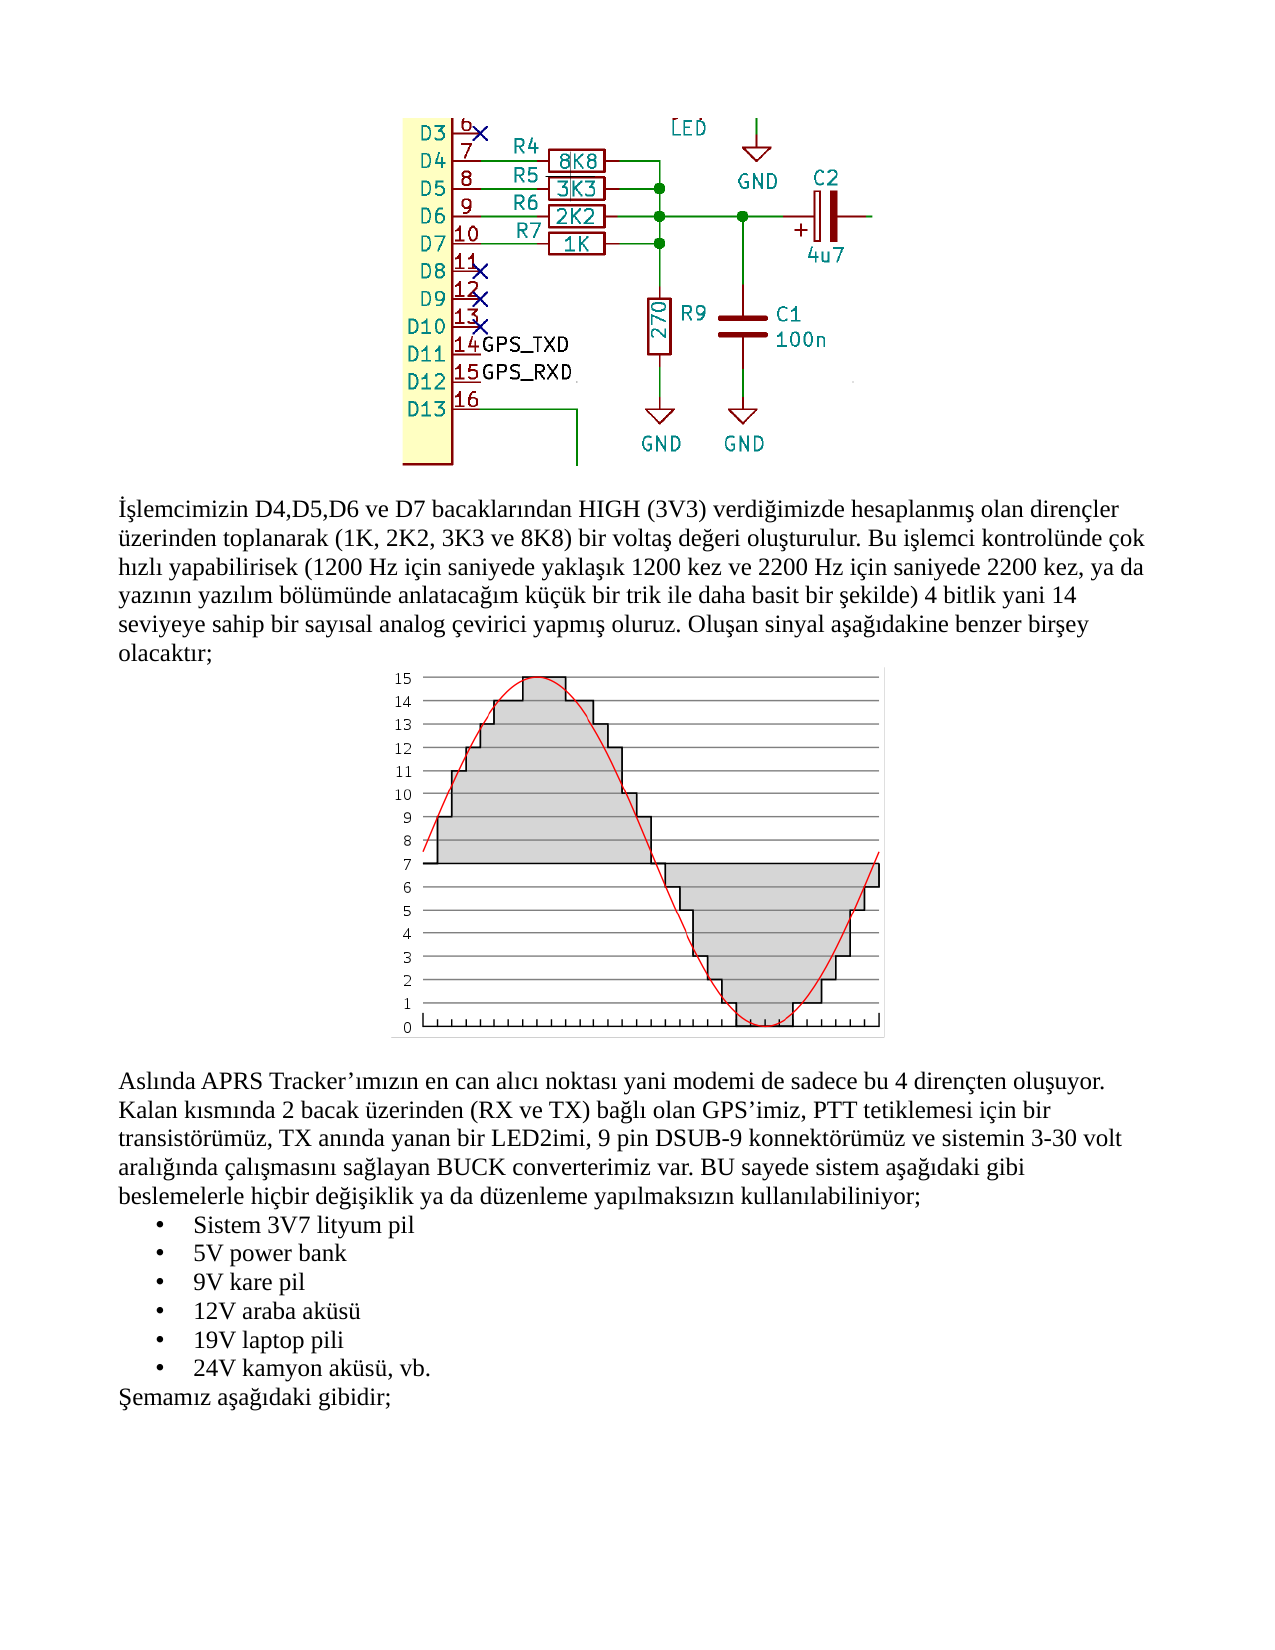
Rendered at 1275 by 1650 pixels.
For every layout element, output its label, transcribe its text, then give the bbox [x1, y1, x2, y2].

list 19V laptop pili [156, 1325, 1157, 1353]
list 9V kare pil [156, 1267, 1157, 1296]
text İşlemcimizin D4,D5,D6 ve D7 bacaklarından HIGH (3V3) verdiğimizde hesaplanmış olan dirençler üzerinden toplanarak (1K, 2K2, 3K3 ve 8K8) bir voltaş değeri oluşturulur. Bu işlemci kontrolünde çok hızlı yapabilirisek (1200 Hz için saniyede yaklaşık 1200 kez ve 2200 Hz için saniyede 2200 kez, ya da yazının yazılım bölümünde anlatacağım küçük bir trik ile daha basit bir şekilde) 4 bitlik yani 14 seviyeye sahip bir sayısal analog çevirici yapmış oluruz. Oluşan sinyal aşağıdakine benzer birşey olacaktır; [118, 494, 1157, 667]
text Aslında APRS Tracker’ımızın en can alıcı noktası yani modemi de sadece bu 4 dirençten oluşuyor. Kalan kısmında 2 bacak üzerinden (RX ve TX) bağlı olan GPS’imiz, PTT tetiklemesi için bir transistörümüz, TX anında yanan bir LED2imi, 9 pin DSUB-9 konnektörümüz ve sistemin 3-30 volt aralığında çalışmasını sağlayan BUCK converterimiz var. BU sayede sistem aşağıdaki gibi beslemelerle hiçbir değişiklik ya da düzenleme yapılmaksızın kullanılabiliniyor; [118, 1066, 1157, 1210]
list 24V kamyon aküsü, vb. [156, 1353, 1157, 1382]
list 5V power bank [156, 1238, 1157, 1267]
list Sistem 3V7 lityum pil [156, 1210, 1157, 1238]
picture [390, 666, 885, 1038]
picture [402, 118, 873, 466]
list 12V araba aküsü [156, 1296, 1157, 1325]
text Şemamız aşağıdaki gibidir; [118, 1382, 1157, 1411]
